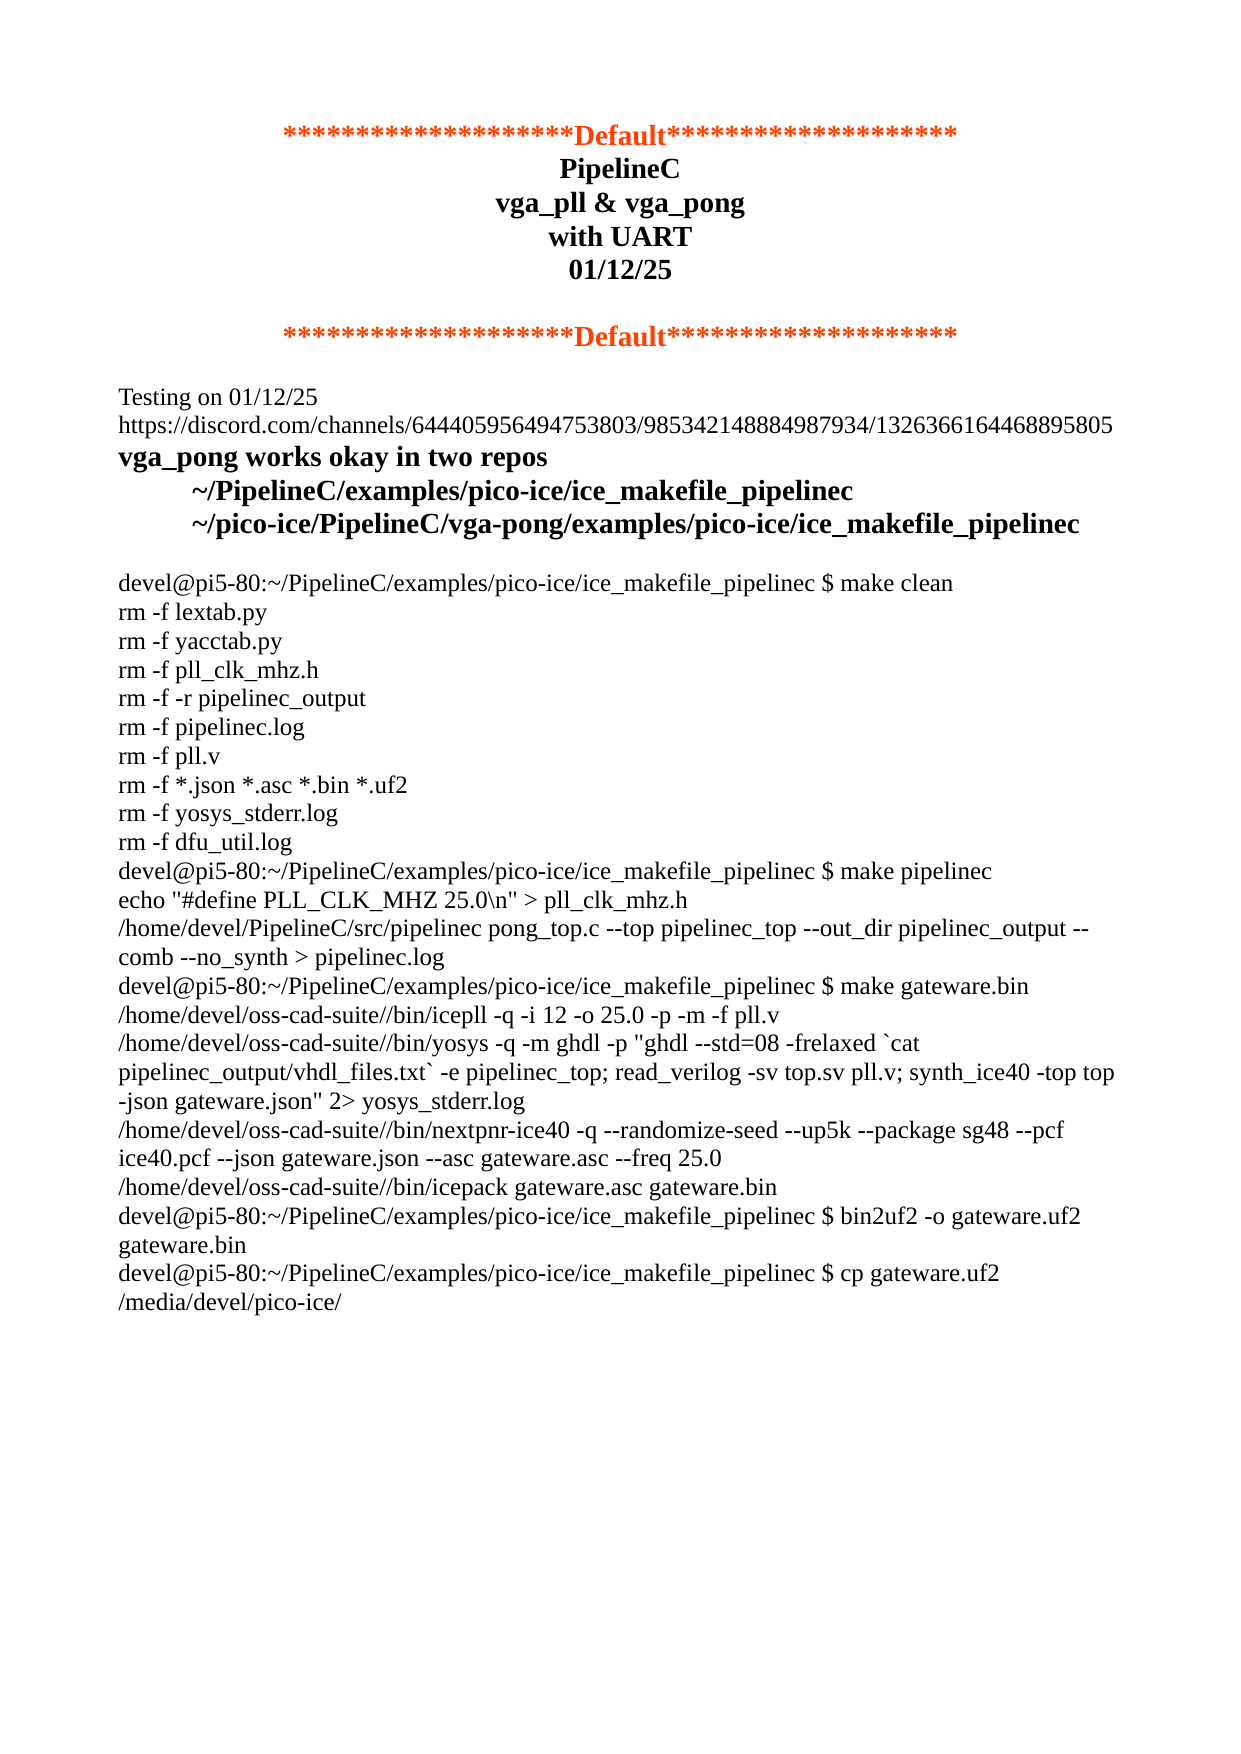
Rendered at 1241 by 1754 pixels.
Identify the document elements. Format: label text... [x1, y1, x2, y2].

text /home/devel/oss-cad-suite//bin/nextpnr-ice40 -q --randomize-seed --up5k --package sg48 --pcf ice40.pcf --json gateware.json --asc gateware.asc --freq 25.0 [118, 1115, 1122, 1172]
text rm -f -r pipelinec_output [118, 683, 1122, 712]
text /home/devel/PipelineC/src/pipelinec pong_top.c --top pipelinec_top --out_dir pipelinec_output --comb --no_synth > pipelinec.log [118, 913, 1122, 971]
text rm -f *.json *.asc *.bin *.uf2 [118, 770, 1122, 798]
text ~/pico-ice/PipelineC/vga-pong/examples/pico-ice/ice_makefile_pipelinec [118, 506, 1122, 540]
text /home/devel/oss-cad-suite//bin/icepll -q -i 12 -o 25.0 -p -m -f pll.v [118, 1000, 1122, 1028]
text rm -f pll.v [118, 741, 1122, 770]
text with UART [118, 219, 1122, 252]
text devel@pi5-80:~/PipelineC/examples/pico-ice/ice_makefile_pipelinec $ make gateware.bin [118, 971, 1122, 1000]
text /home/devel/oss-cad-suite//bin/icepack gateware.asc gateware.bin [118, 1172, 1122, 1201]
text rm -f pipelinec.log [118, 712, 1122, 741]
text ~/PipelineC/examples/pico-ice/ice_makefile_pipelinec [118, 473, 1122, 506]
text ********************Default******************** [118, 319, 1122, 353]
text devel@pi5-80:~/PipelineC/examples/pico-ice/ice_makefile_pipelinec $ make clean [118, 568, 1122, 597]
text rm -f dfu_util.log [118, 827, 1122, 856]
text devel@pi5-80:~/PipelineC/examples/pico-ice/ice_makefile_pipelinec $ bin2uf2 -o gateware.uf2 gateware.bin [118, 1201, 1122, 1258]
text rm -f pll_clk_mhz.h [118, 655, 1122, 683]
text vga_pll & vga_pong [118, 185, 1122, 219]
text rm -f lextab.py [118, 597, 1122, 626]
text PipelineC [118, 152, 1122, 185]
text /home/devel/oss-cad-suite//bin/yosys -q -m ghdl -p "ghdl --std=08 -frelaxed `cat pipelinec_output/vhdl_files.txt` -e pipelinec_top; read_verilog -sv top.sv pll.v; synth_ice40 -top top -json gateware.json" 2> yosys_stderr.log [118, 1028, 1122, 1115]
text 01/12/25 [118, 252, 1122, 286]
text devel@pi5-80:~/PipelineC/examples/pico-ice/ice_makefile_pipelinec $ cp gateware.uf2 /media/devel/pico-ice/ [118, 1258, 1122, 1316]
text devel@pi5-80:~/PipelineC/examples/pico-ice/ice_makefile_pipelinec $ make pipelinec [118, 856, 1122, 885]
text rm -f yosys_stderr.log [118, 798, 1122, 827]
text Testing on 01/12/25 [118, 382, 1122, 410]
text echo "#define PLL_CLK_MHZ 25.0\n" > pll_clk_mhz.h [118, 885, 1122, 913]
text vga_pong works okay in two repos [118, 439, 1122, 473]
text ********************Default******************** [118, 118, 1122, 152]
text https://discord.com/channels/644405956494753803/985342148884987934/1326366164468895805 [118, 410, 1122, 439]
text rm -f yacctab.py [118, 626, 1122, 655]
